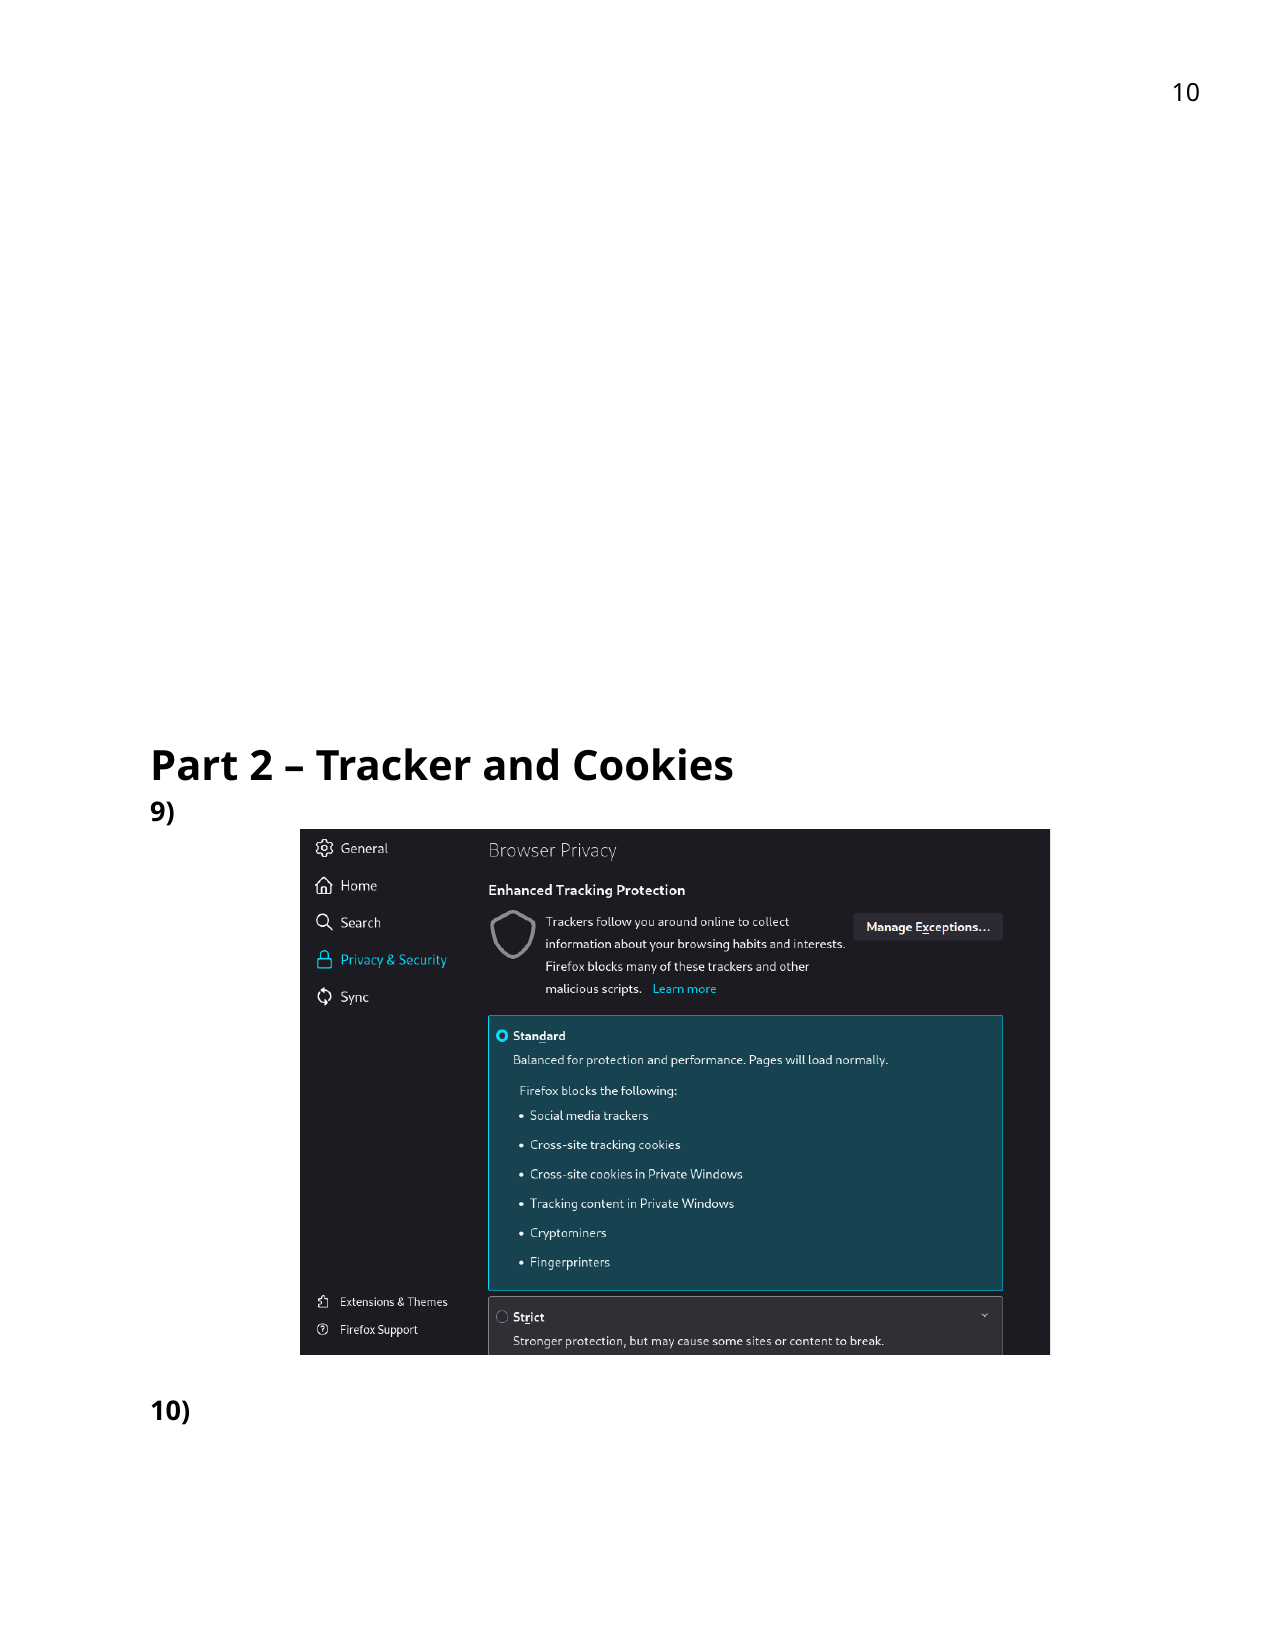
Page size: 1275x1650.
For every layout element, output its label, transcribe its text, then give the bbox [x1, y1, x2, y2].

text Part 2 – Tracker and Cookies [150, 736, 1200, 793]
picture [300, 829, 1050, 1355]
text 10) [150, 1391, 1200, 1428]
text 9) [150, 793, 1200, 829]
